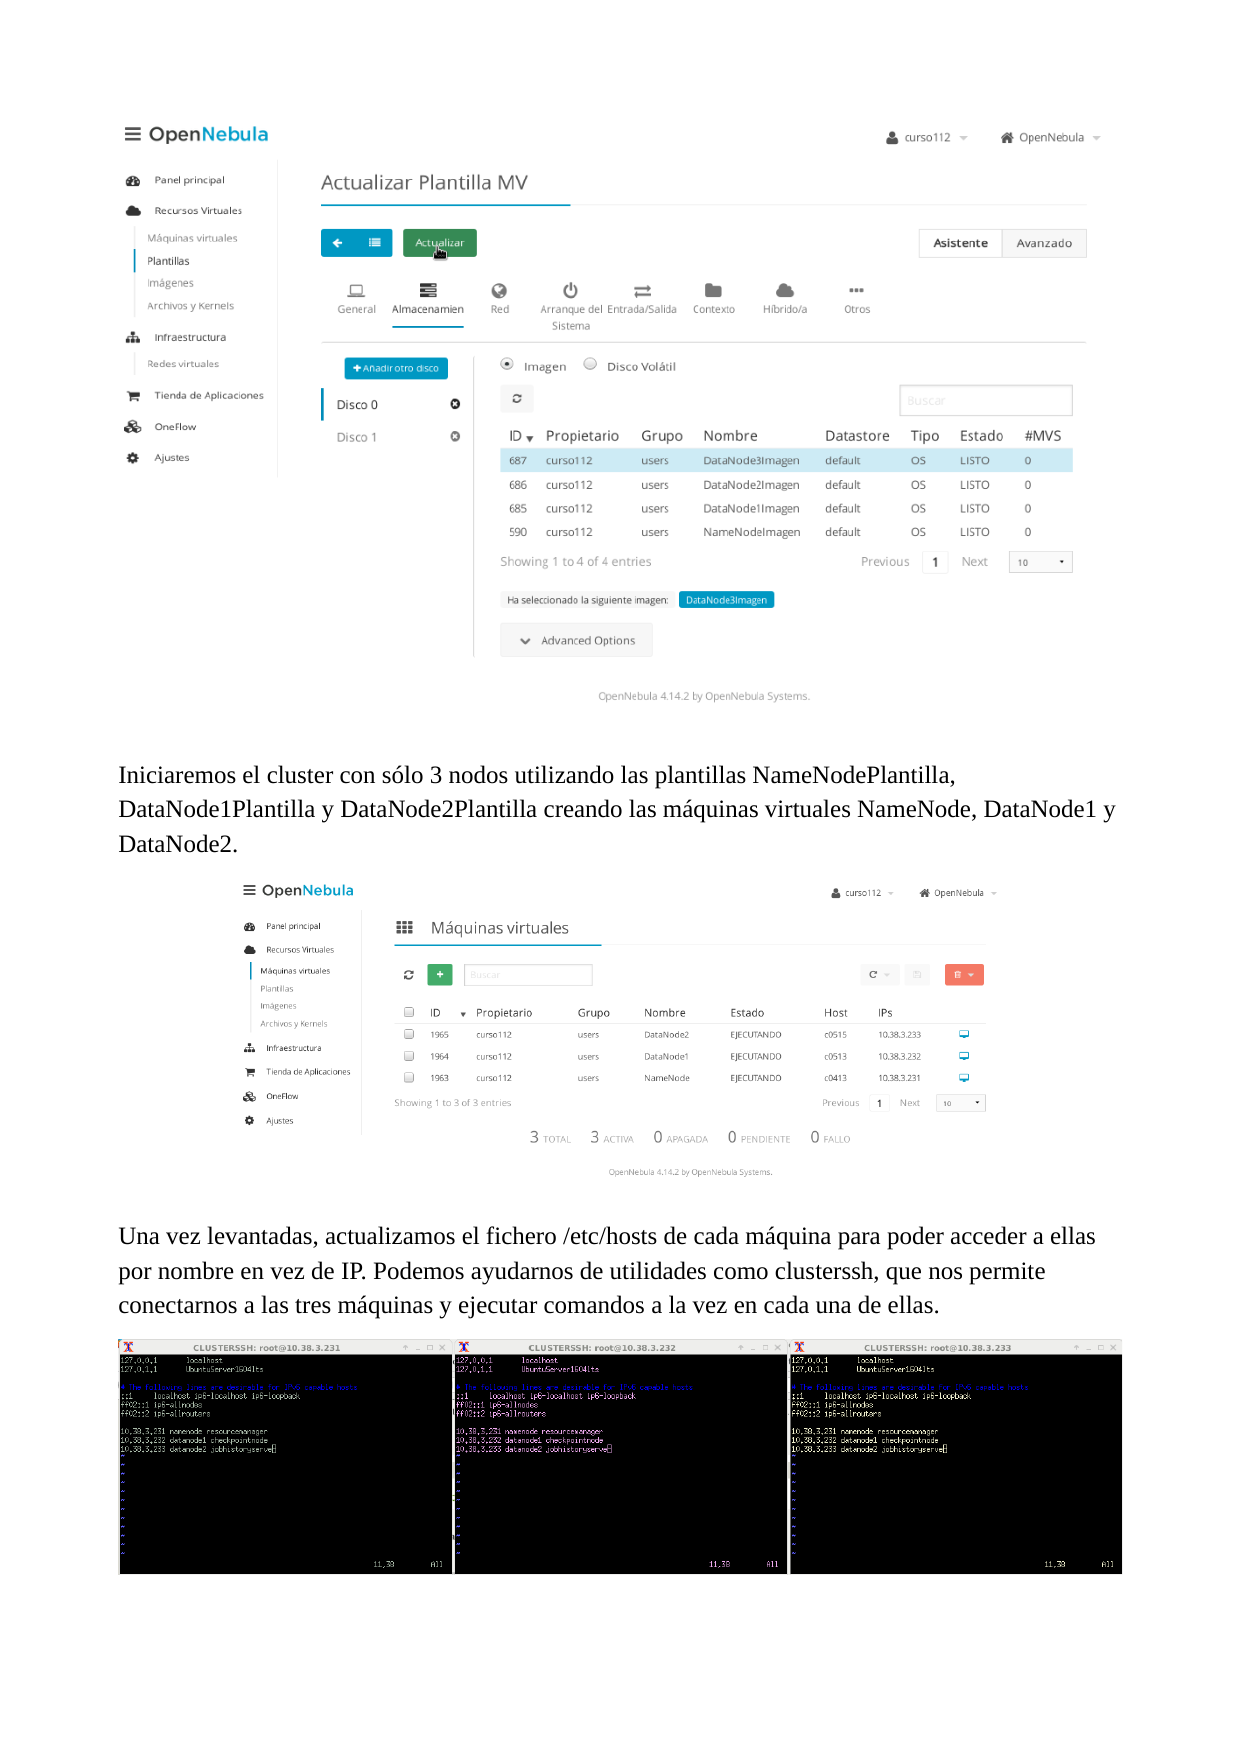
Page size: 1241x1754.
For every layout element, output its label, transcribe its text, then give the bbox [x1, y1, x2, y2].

text Una vez levantadas, actualizamos el fichero /etc/hosts de cada máquina para poder acceder a ellas por nombre en vez de IP. Podemos ayudarnos de utilidades como clusterssh, que nos permite conectarnos a las tres máquinas y ejecutar comandos a la vez en cada una de ellas. [118, 1221, 1122, 1319]
picture [118, 118, 1123, 706]
picture [118, 1339, 1123, 1575]
picture [236, 878, 1004, 1193]
text Iniciaremos el cluster con sólo 3 nodos utilizando las plantillas NameNodePlantilla, DataNode1Plantilla y DataNode2Plantilla creando las máquinas virtuales NameNode, DataNode1 y DataNode2. [118, 760, 1122, 858]
